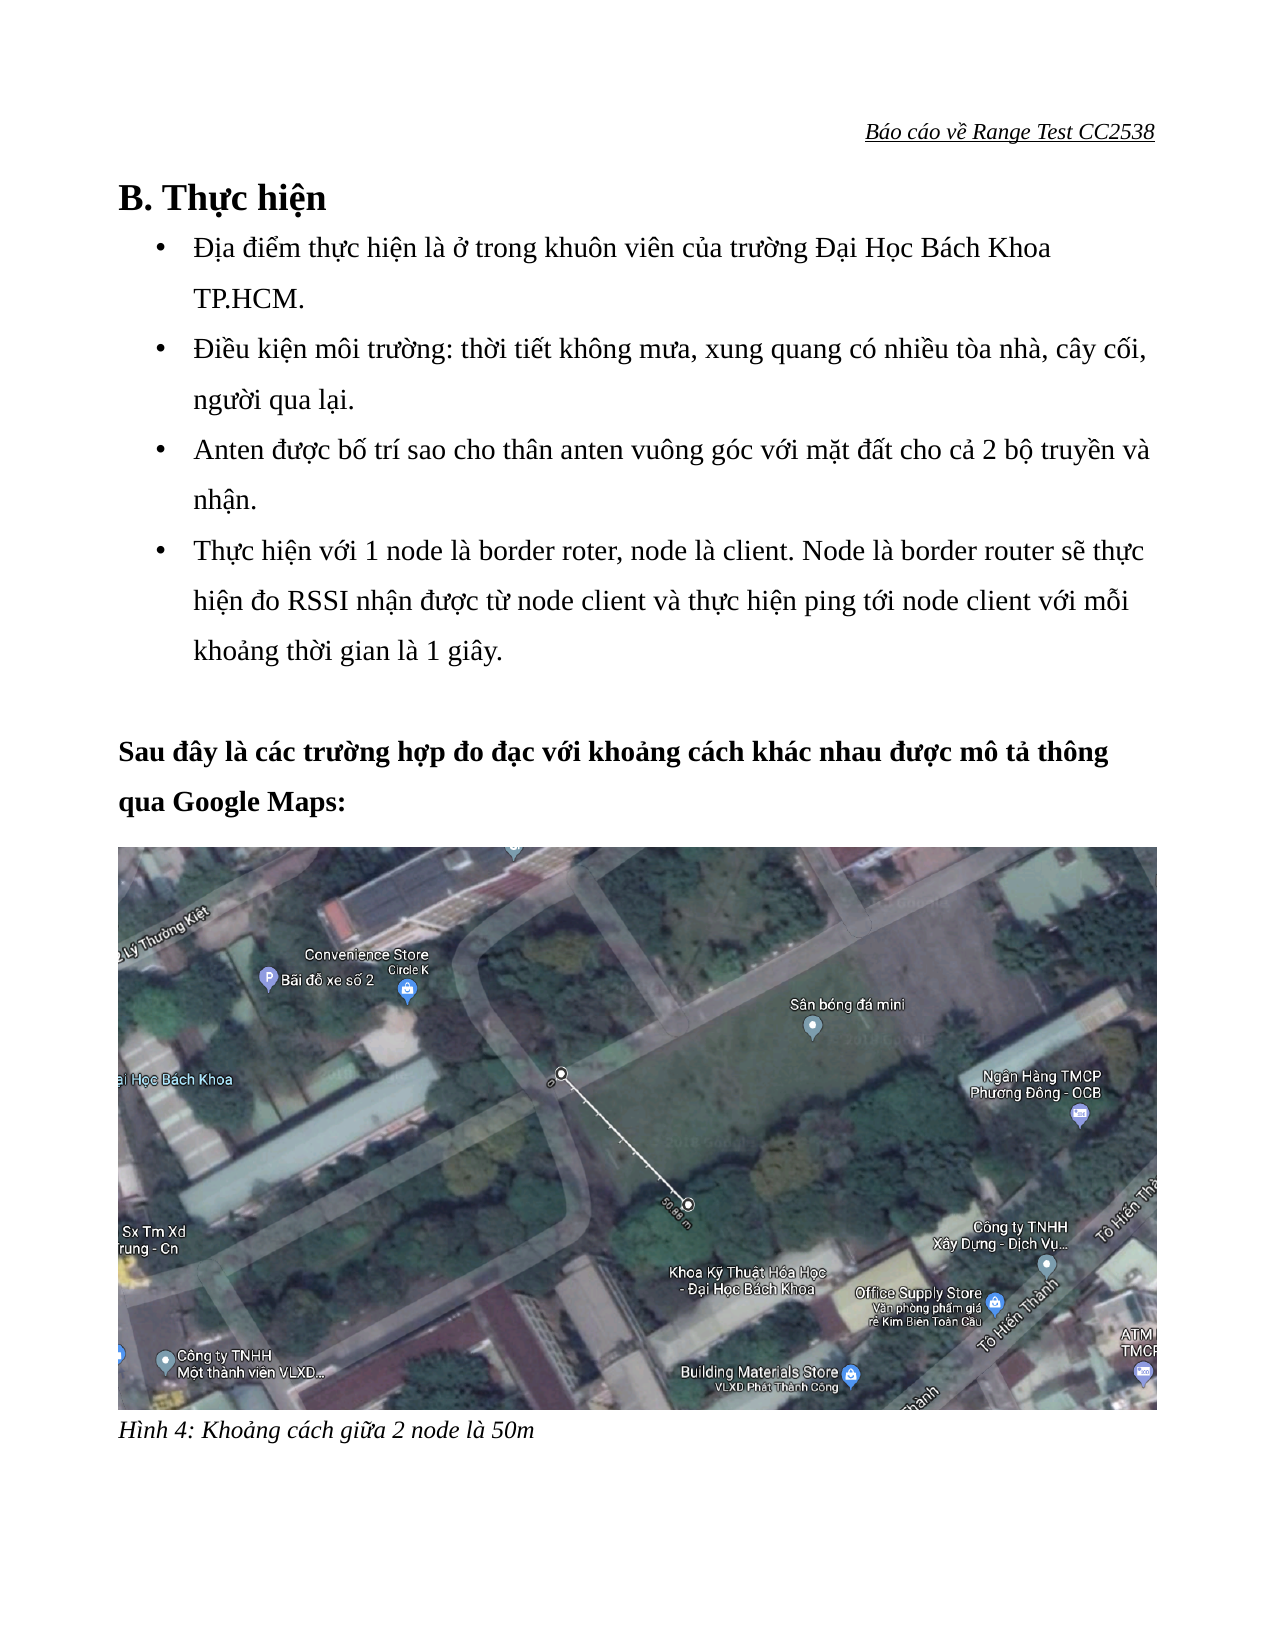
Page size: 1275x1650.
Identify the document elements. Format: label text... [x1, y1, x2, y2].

text Hình 4: Khoảng cách giữa 2 node là 50m [118, 1410, 1157, 1444]
list Thực hiện với 1 node là border roter, node là client. Node là border router sẽ thực hiện đo RSSI nhận được từ node client và thực hiện ping tới node client với mỗi khoảng thời gian là 1 giây. [156, 533, 1157, 667]
picture [118, 847, 1157, 1410]
subtitle B. Thực hiện [118, 174, 1157, 218]
text Sau đây là các trường hợp đo đạc với khoảng cách khác nhau được mô tả thông qua Google Maps: [118, 734, 1157, 818]
list Điều kiện môi trường: thời tiết không mưa, xung quang có nhiều tòa nhà, cây cối, người qua lại. [156, 331, 1157, 415]
list Anten được bố trí sao cho thân anten vuông góc với mặt đất cho cả 2 bộ truyền và nhận. [156, 432, 1157, 516]
list Địa điểm thực hiện là ở trong khuôn viên của trường Đại Học Bách Khoa TP.HCM. [156, 231, 1157, 314]
